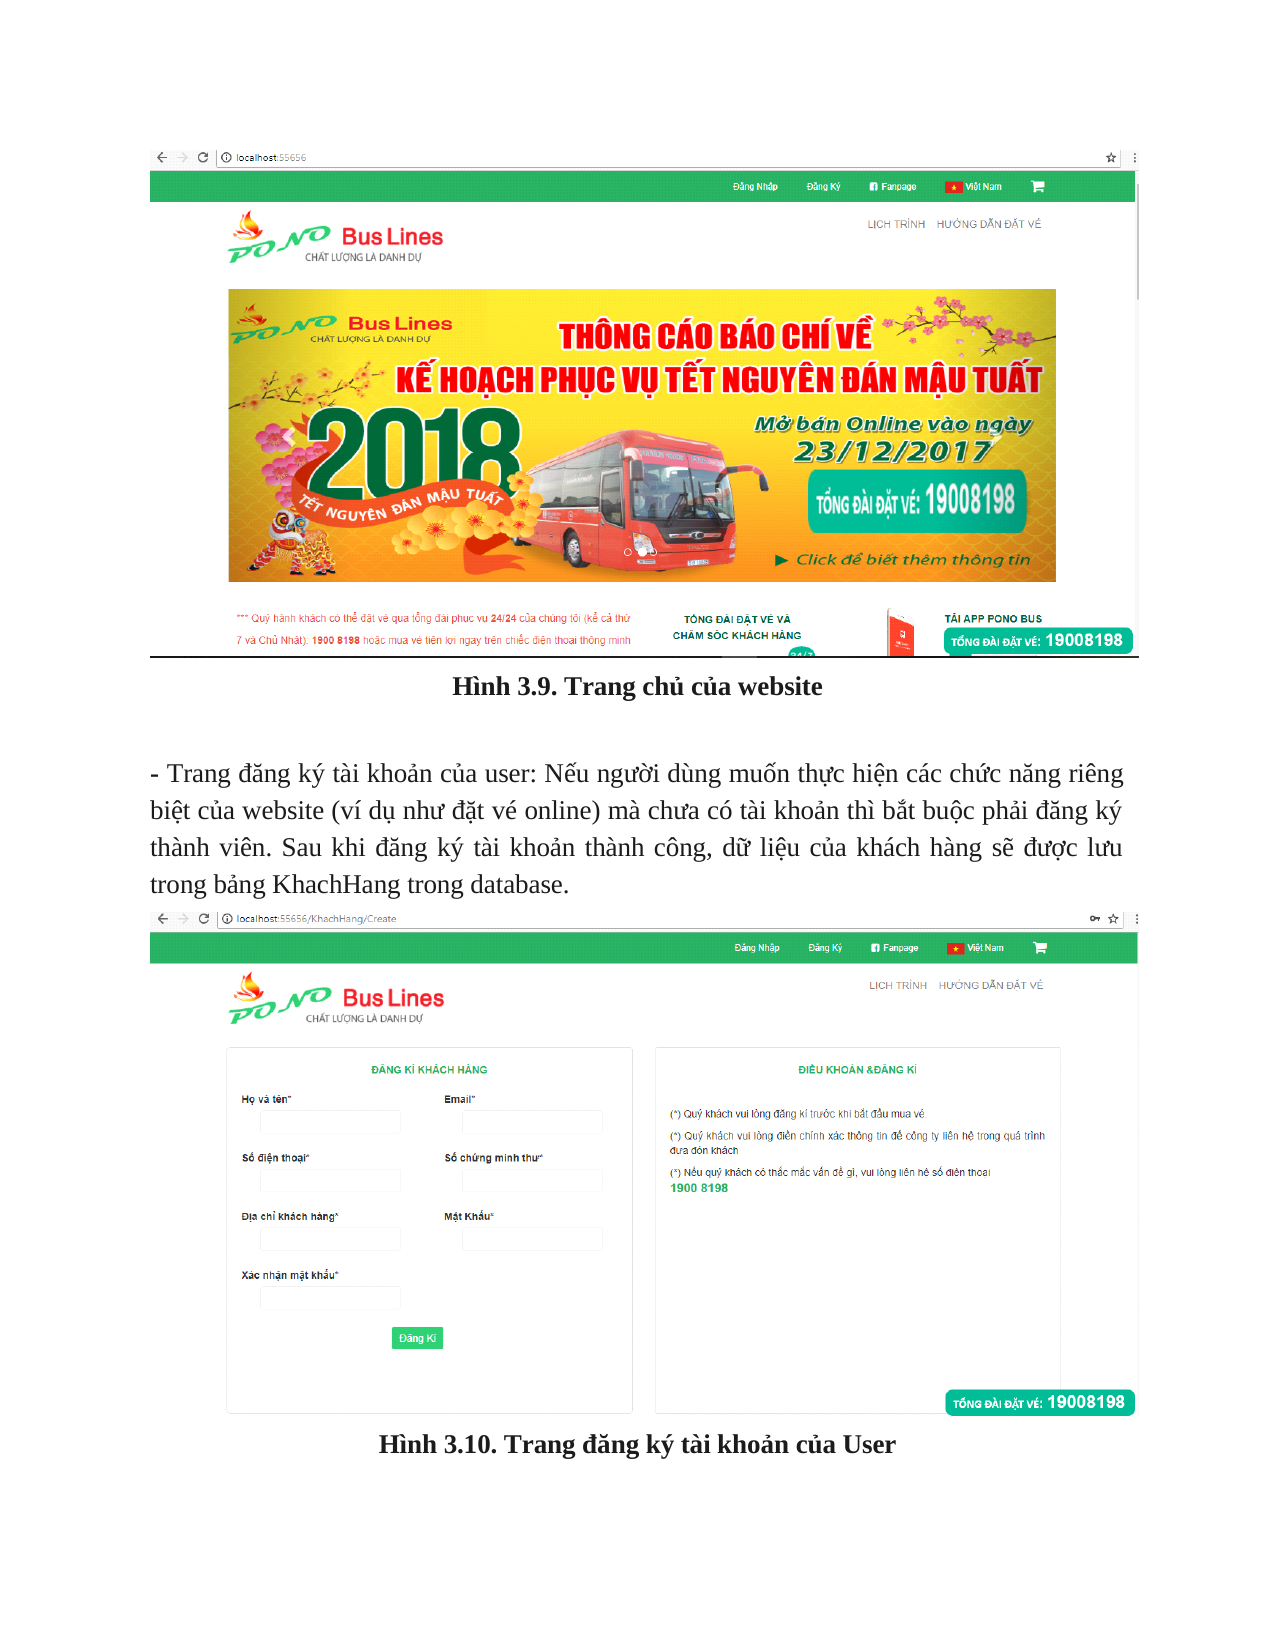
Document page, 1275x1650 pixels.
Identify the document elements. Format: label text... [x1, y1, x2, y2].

text - Trang đăng ký tài khoản của user: Nếu người dùng muốn thực hiện các chức năng riêng biệt của website (ví dụ như đặt vé online) mà chưa có tài khoản thì bắt buộc phải đăng ký thành viên. Sau khi đăng ký tài khoản thành công, dữ liệu của khách hàng sẽ được lưu trong bảng KhachHang trong database. [150, 757, 1125, 900]
text Hình 3.10. Trang đăng ký tài khoản của User [150, 1428, 1125, 1460]
text Hình 3.9. Trang chủ của website [150, 669, 1125, 701]
